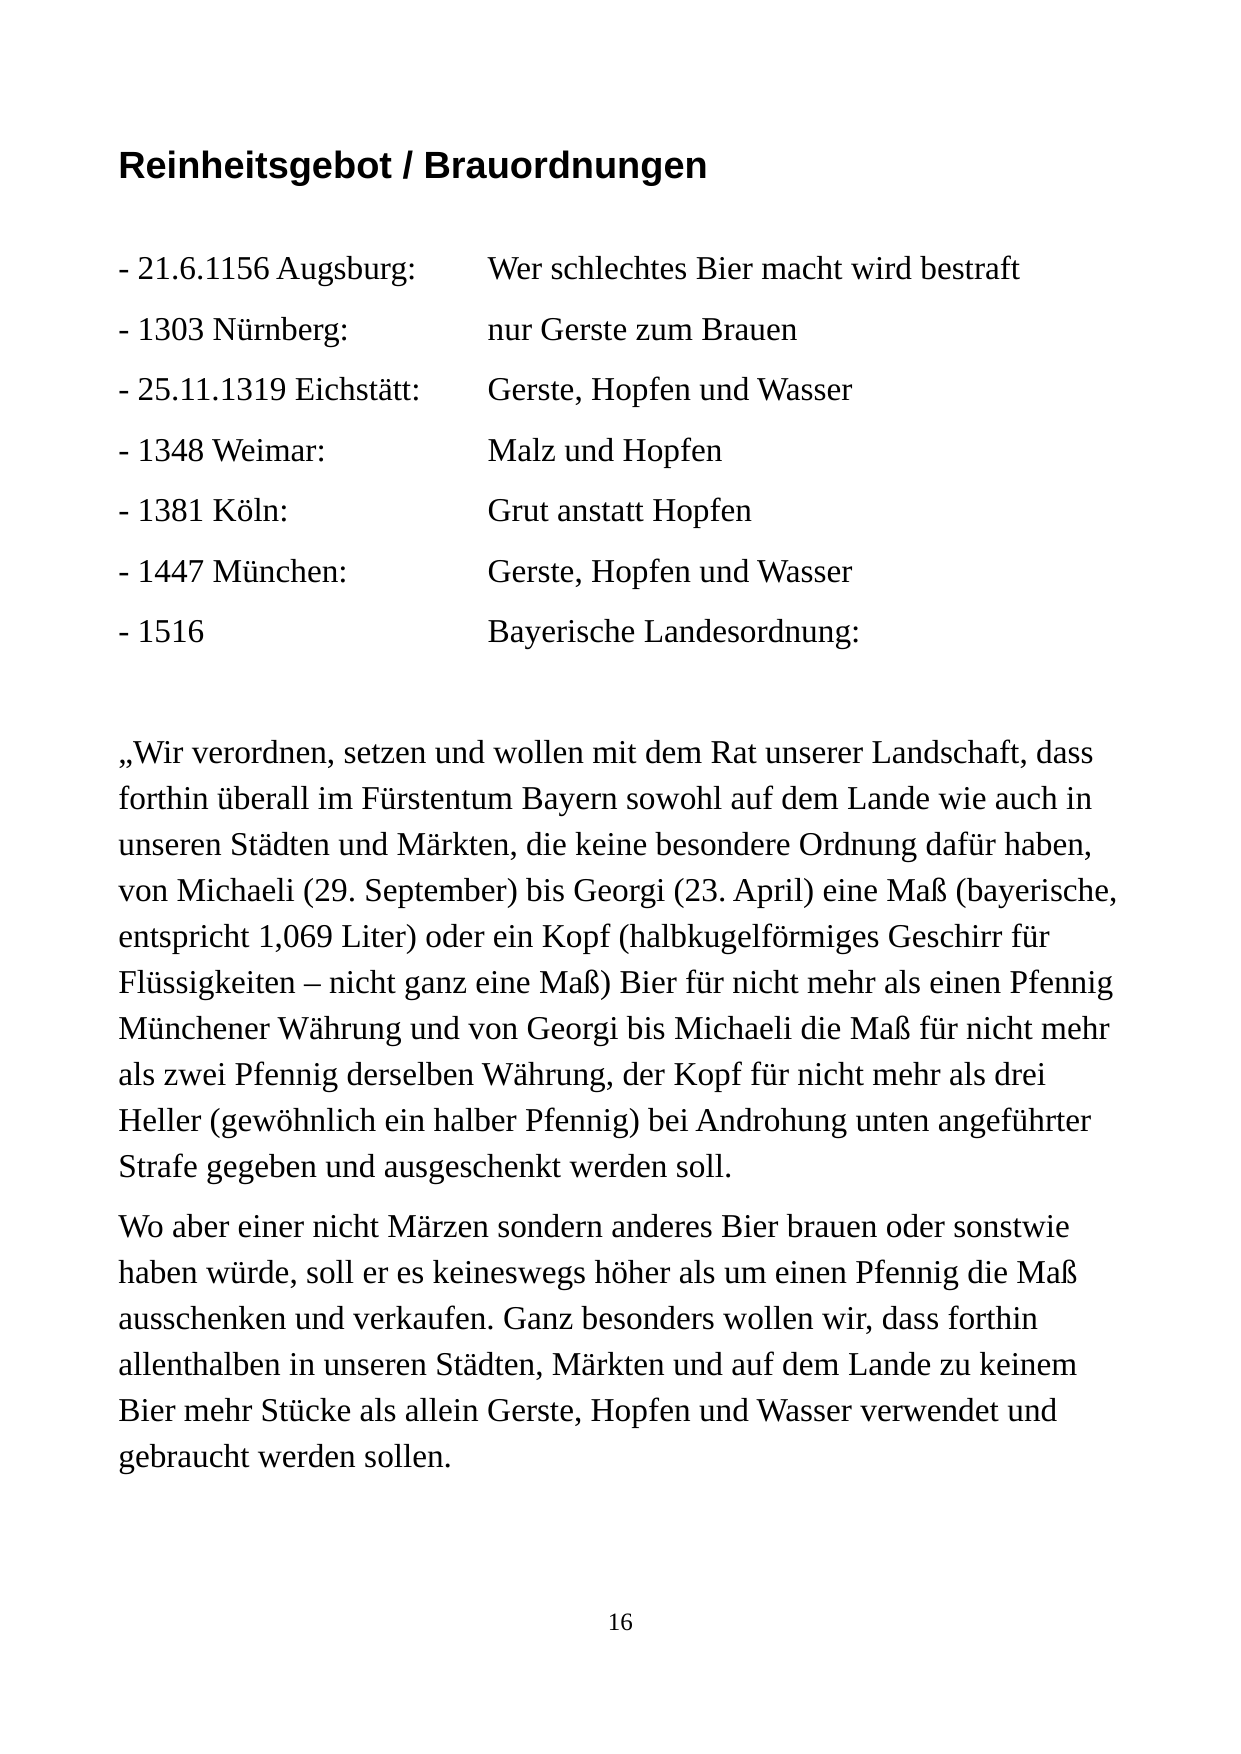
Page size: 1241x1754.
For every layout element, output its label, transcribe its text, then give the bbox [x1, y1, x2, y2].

text Wo aber einer nicht Märzen sondern anderes Bier brauen oder sonstwie haben würde, soll er es keineswegs höher als um einen Pfennig die Maß ausschenken und verkaufen. Ganz besonders wollen wir, dass forthin allenthalben in unseren Städten, Märkten und auf dem Lande zu keinem Bier mehr Stücke als allein Gerste, Hopfen und Wasser verwendet und gebraucht werden sollen. [118, 1206, 1122, 1474]
text - 1303 Nürnberg: nur Gerste zum Brauen [118, 309, 1122, 347]
subtitle Reinheitsgebot / Brauordnungen [118, 143, 1122, 187]
text - 1447 München: Gerste, Hopfen und Wasser [118, 551, 1122, 589]
text - 1516 Bayerische Landesordnung: [118, 611, 1122, 650]
text - 1348 Weimar: Malz und Hopfen [118, 430, 1122, 468]
text „Wir verordnen, setzen und wollen mit dem Rat unserer Landschaft, dass forthin überall im Fürstentum Bayern sowohl auf dem Lande wie auch in unseren Städten und Märkten, die keine besondere Ordnung dafür haben, von Michaeli (29. September) bis Georgi (23. April) eine Maß (bayerische, entspricht 1,069 Liter) oder ein Kopf (halbkugelförmiges Geschirr für Flüssigkeiten – nicht ganz eine Maß) Bier für nicht mehr als einen Pfennig Münchener Währung und von Georgi bis Michaeli die Maß für nicht mehr als zwei Pfennig derselben Währung, der Kopf für nicht mehr als drei Heller (gewöhnlich ein halber Pfennig) bei Androhung unten angeführter Strafe gegeben und ausgeschenkt werden soll. [118, 732, 1122, 1184]
text - 1381 Köln: Grut anstatt Hopfen [118, 490, 1122, 529]
text - 25.11.1319 Eichstätt: Gerste, Hopfen und Wasser [118, 369, 1122, 408]
text - 21.6.1156 Augsburg: Wer schlechtes Bier macht wird bestraft [118, 248, 1122, 287]
